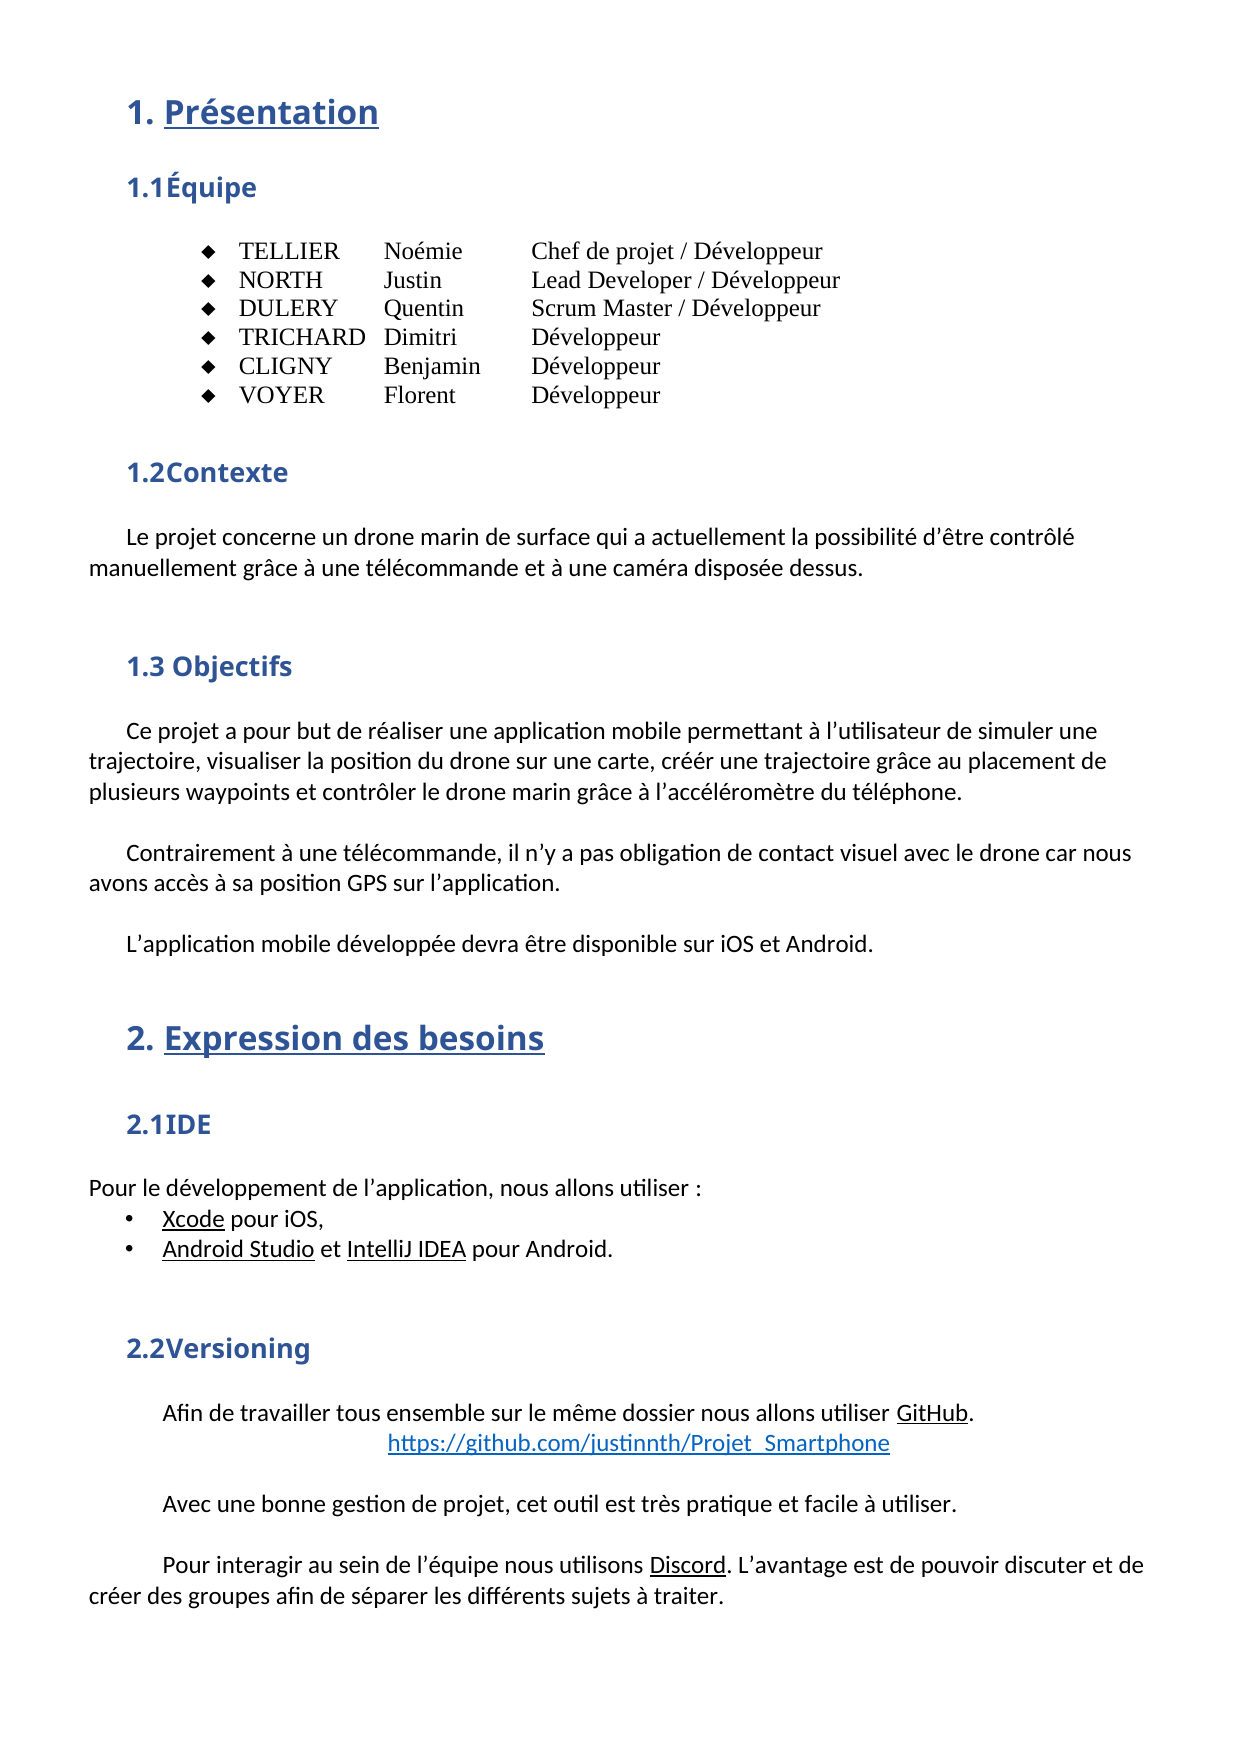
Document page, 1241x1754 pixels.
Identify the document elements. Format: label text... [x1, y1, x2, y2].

text Ce projet a pour but de réaliser une application mobile permettant à l’utilisateur de simuler une trajectoire, visualiser la position du drone sur une carte, créér une trajectoire grâce au placement de plusieurs waypoints et contrôler le drone marin grâce à l’accéléromètre du téléphone. [88, 715, 1152, 806]
list CLIGNY Benjamin Développeur [201, 351, 1152, 380]
text Contrairement à une télécommande, il n’y a pas obligation de contact visuel avec le drone car nous avons accès à sa position GPS sur l’application. [88, 837, 1152, 898]
list TRICHARD Dimitri Développeur [201, 322, 1152, 351]
text Le projet concerne un drone marin de surface qui a actuellement la possibilité d’être contrôlé manuellement grâce à une télécommande et à une caméra disposée dessus. [88, 521, 1152, 582]
list Android Studio et IntelliJ IDEA pour Android. [125, 1233, 1152, 1264]
text Avec une bonne gestion de projet, cet outil est très pratique et facile à utiliser. [88, 1488, 1152, 1519]
subtitle Présentation [126, 88, 1152, 134]
subtitle 1.3 Objectifs [88, 647, 1152, 684]
list Xcode pour iOS, [125, 1203, 1152, 1233]
text L’application mobile développée devra être disponible sur iOS et Android. [88, 928, 1152, 959]
text https://github.com/justinnth/Projet_Smartphone [88, 1427, 1152, 1458]
list TELLIER Noémie Chef de projet / Développeur [201, 236, 1152, 265]
text Afin de travailler tous ensemble sur le même dossier nous allons utiliser GitHub. [88, 1397, 1152, 1427]
list VOYER Florent Développeur [201, 380, 1152, 408]
list NORTH Justin Lead Developer / Développeur [201, 265, 1152, 293]
text Pour le développement de l’application, nous allons utiliser : [88, 1172, 1152, 1203]
subtitle IDE [126, 1105, 1152, 1142]
subtitle Contexte [126, 454, 1152, 491]
text Pour interagir au sein de l’équipe nous utilisons Discord. L’avantage est de pouvoir discuter et de créer des groupes afin de séparer les différents sujets à traiter. [88, 1549, 1152, 1610]
subtitle Expression des besoins [126, 1014, 1152, 1060]
subtitle Équipe [126, 169, 1152, 206]
subtitle Versioning [126, 1329, 1152, 1366]
list DULERY Quentin Scrum Master / Développeur [201, 293, 1152, 322]
